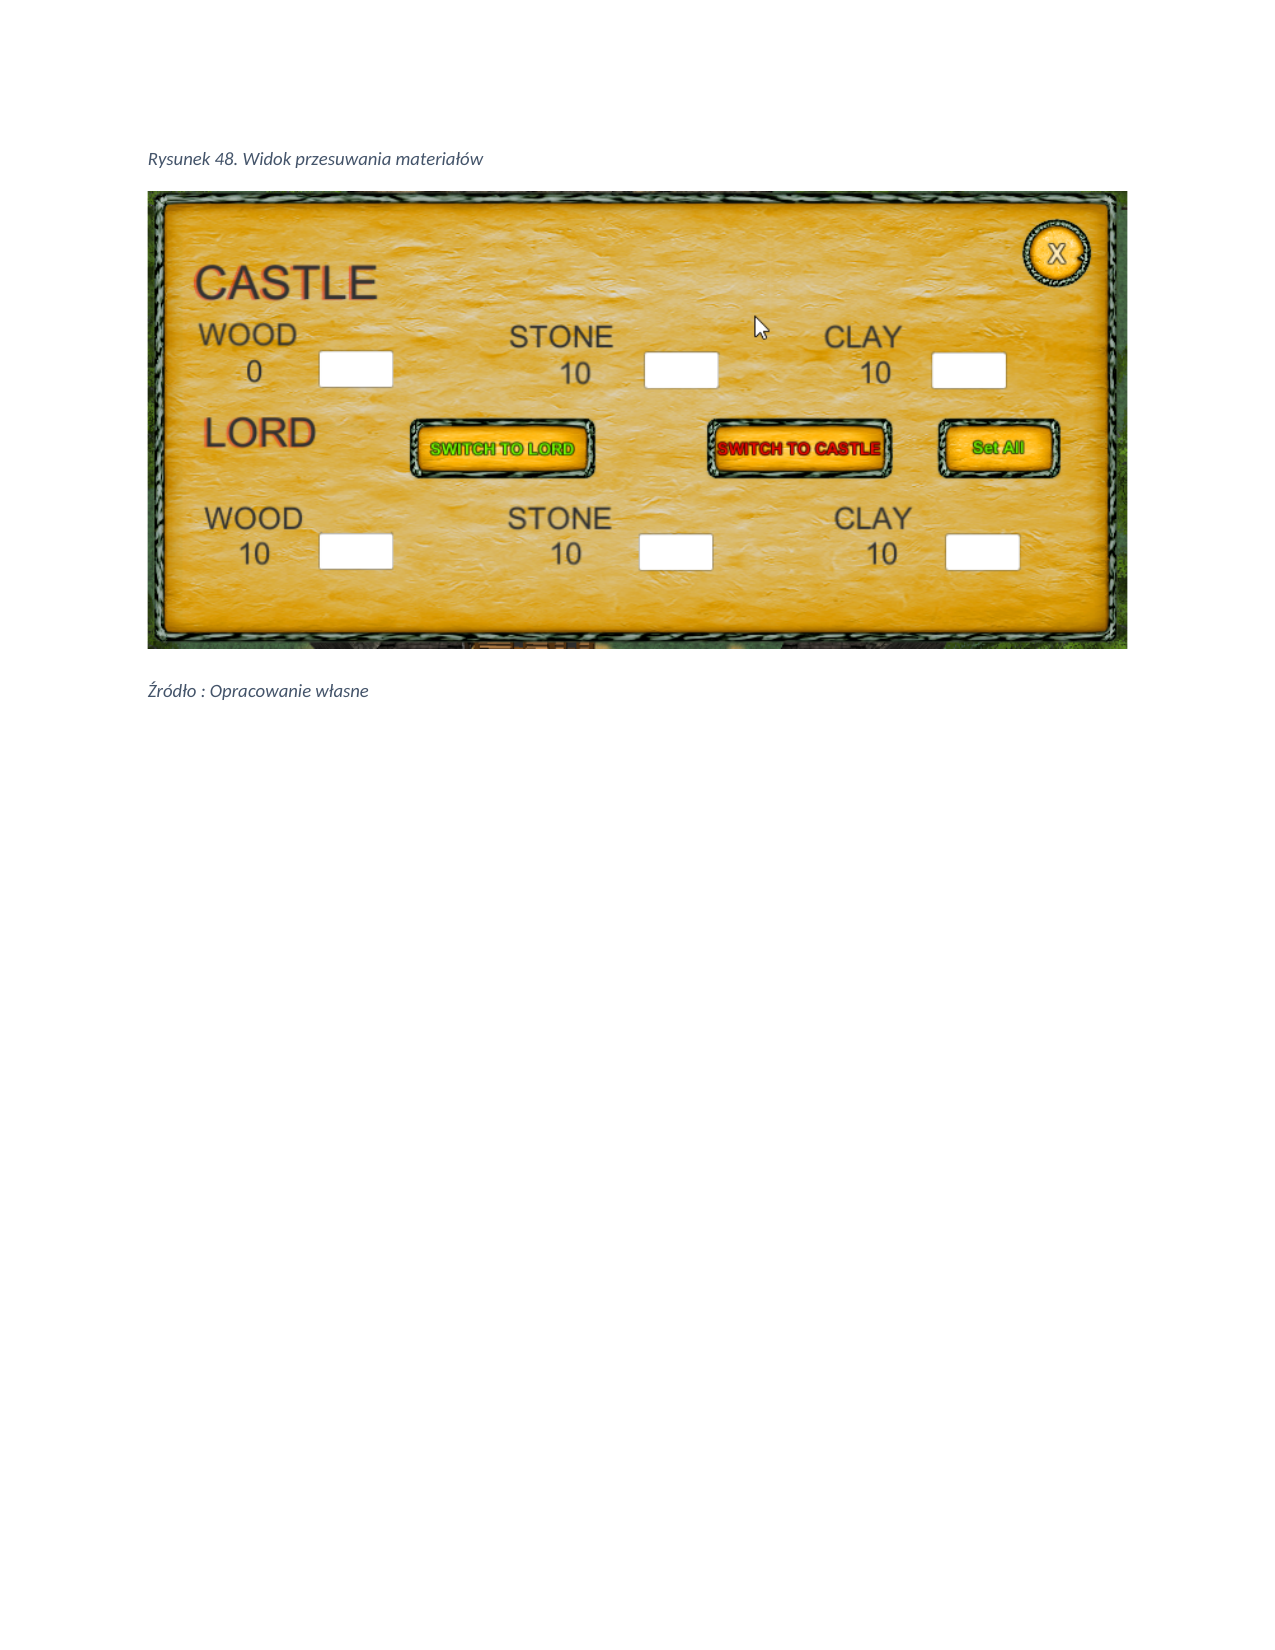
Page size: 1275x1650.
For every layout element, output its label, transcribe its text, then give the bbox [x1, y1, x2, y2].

text Rysunek 48. Widok przesuwania materiałów [148, 148, 1127, 171]
text Źródło : Opracowanie własne [148, 679, 1127, 702]
